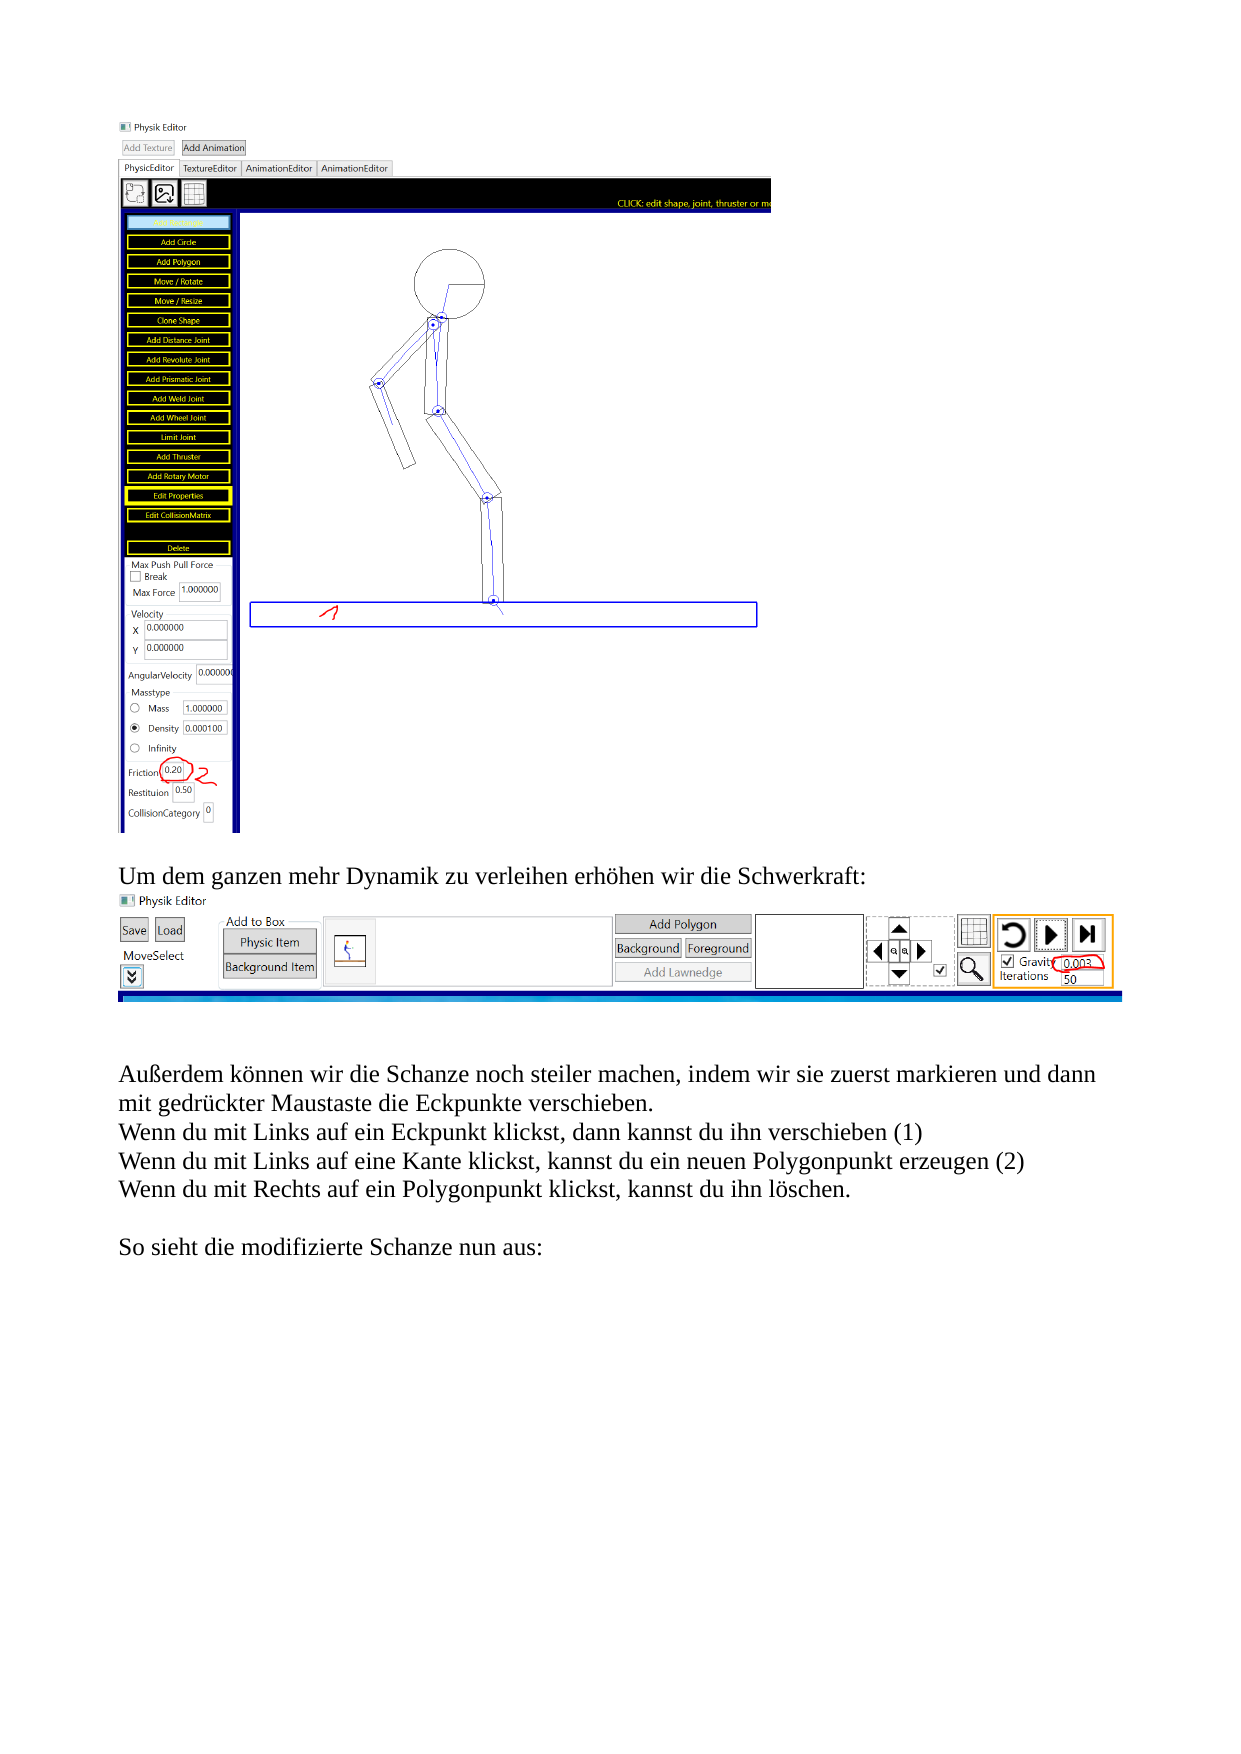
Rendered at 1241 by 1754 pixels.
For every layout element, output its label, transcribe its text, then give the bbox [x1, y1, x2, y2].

text So sieht die modifizierte Schanze nun aus: [118, 1232, 1122, 1261]
picture [118, 118, 771, 833]
text Um dem ganzen mehr Dynamik zu verleihen erhöhen wir die Schwerkraft: [118, 861, 1122, 890]
text Wenn du mit Links auf ein Eckpunkt klickst, dann kannst du ihn verschieben (1) [118, 1117, 1122, 1146]
text Wenn du mit Links auf eine Kante klickst, kannst du ein neuen Polygonpunkt erzeugen (2) [118, 1146, 1122, 1174]
picture [118, 890, 1123, 1002]
text Wenn du mit Rechts auf ein Polygonpunkt klickst, kannst du ihn löschen. [118, 1174, 1122, 1203]
text Außerdem können wir die Schanze noch steiler machen, indem wir sie zuerst markieren und dann mit gedrückter Maustaste die Eckpunkte verschieben. [118, 1059, 1122, 1117]
